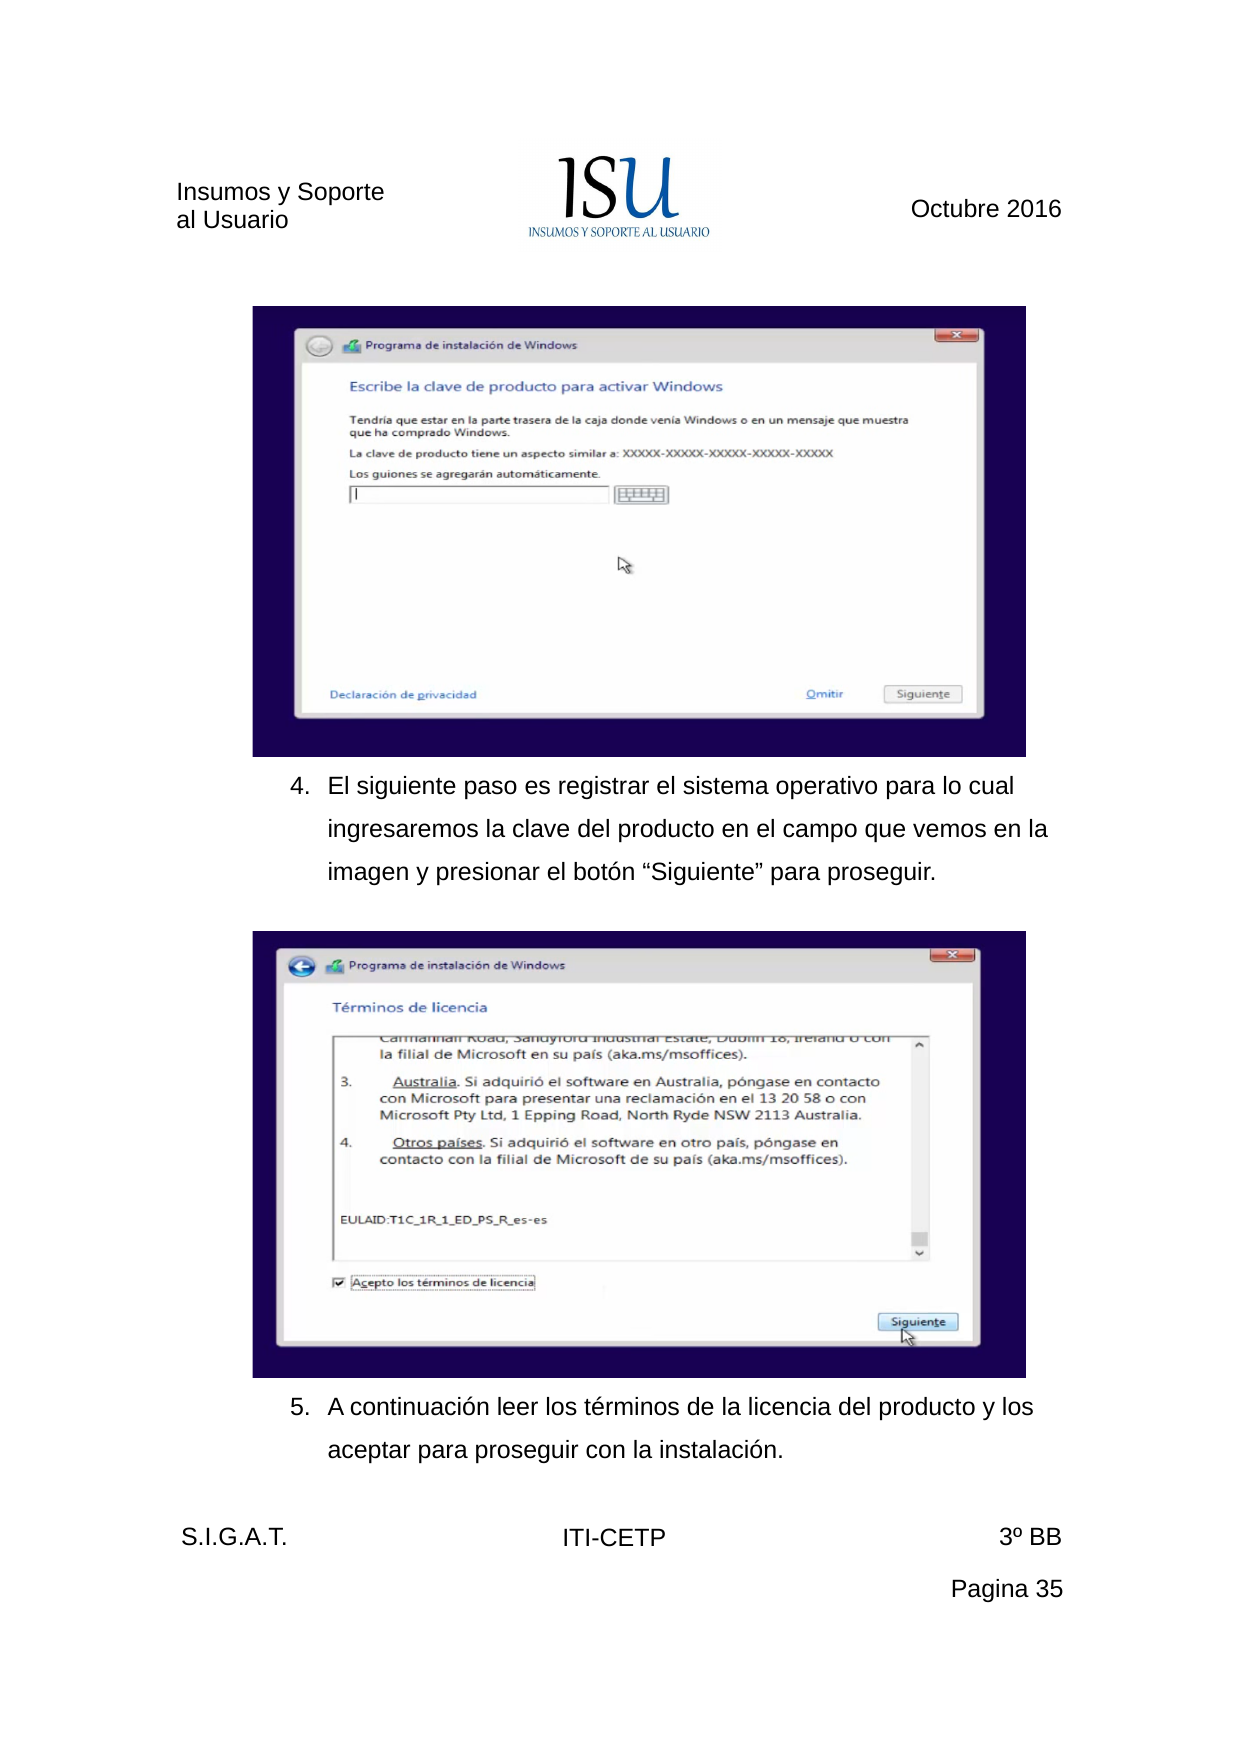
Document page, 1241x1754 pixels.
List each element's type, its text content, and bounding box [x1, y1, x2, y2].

list A continuación leer los términos de la licencia del producto y los aceptar para proseguir con la instalación. [290, 943, 1063, 1464]
list El siguiente paso es registrar el sistema operativo para lo cual ingresaremos la clave del producto en el campo que vemos en la imagen y presionar el botón “Siguiente” para proseguir. [290, 303, 1063, 929]
picture [517, 138, 723, 252]
